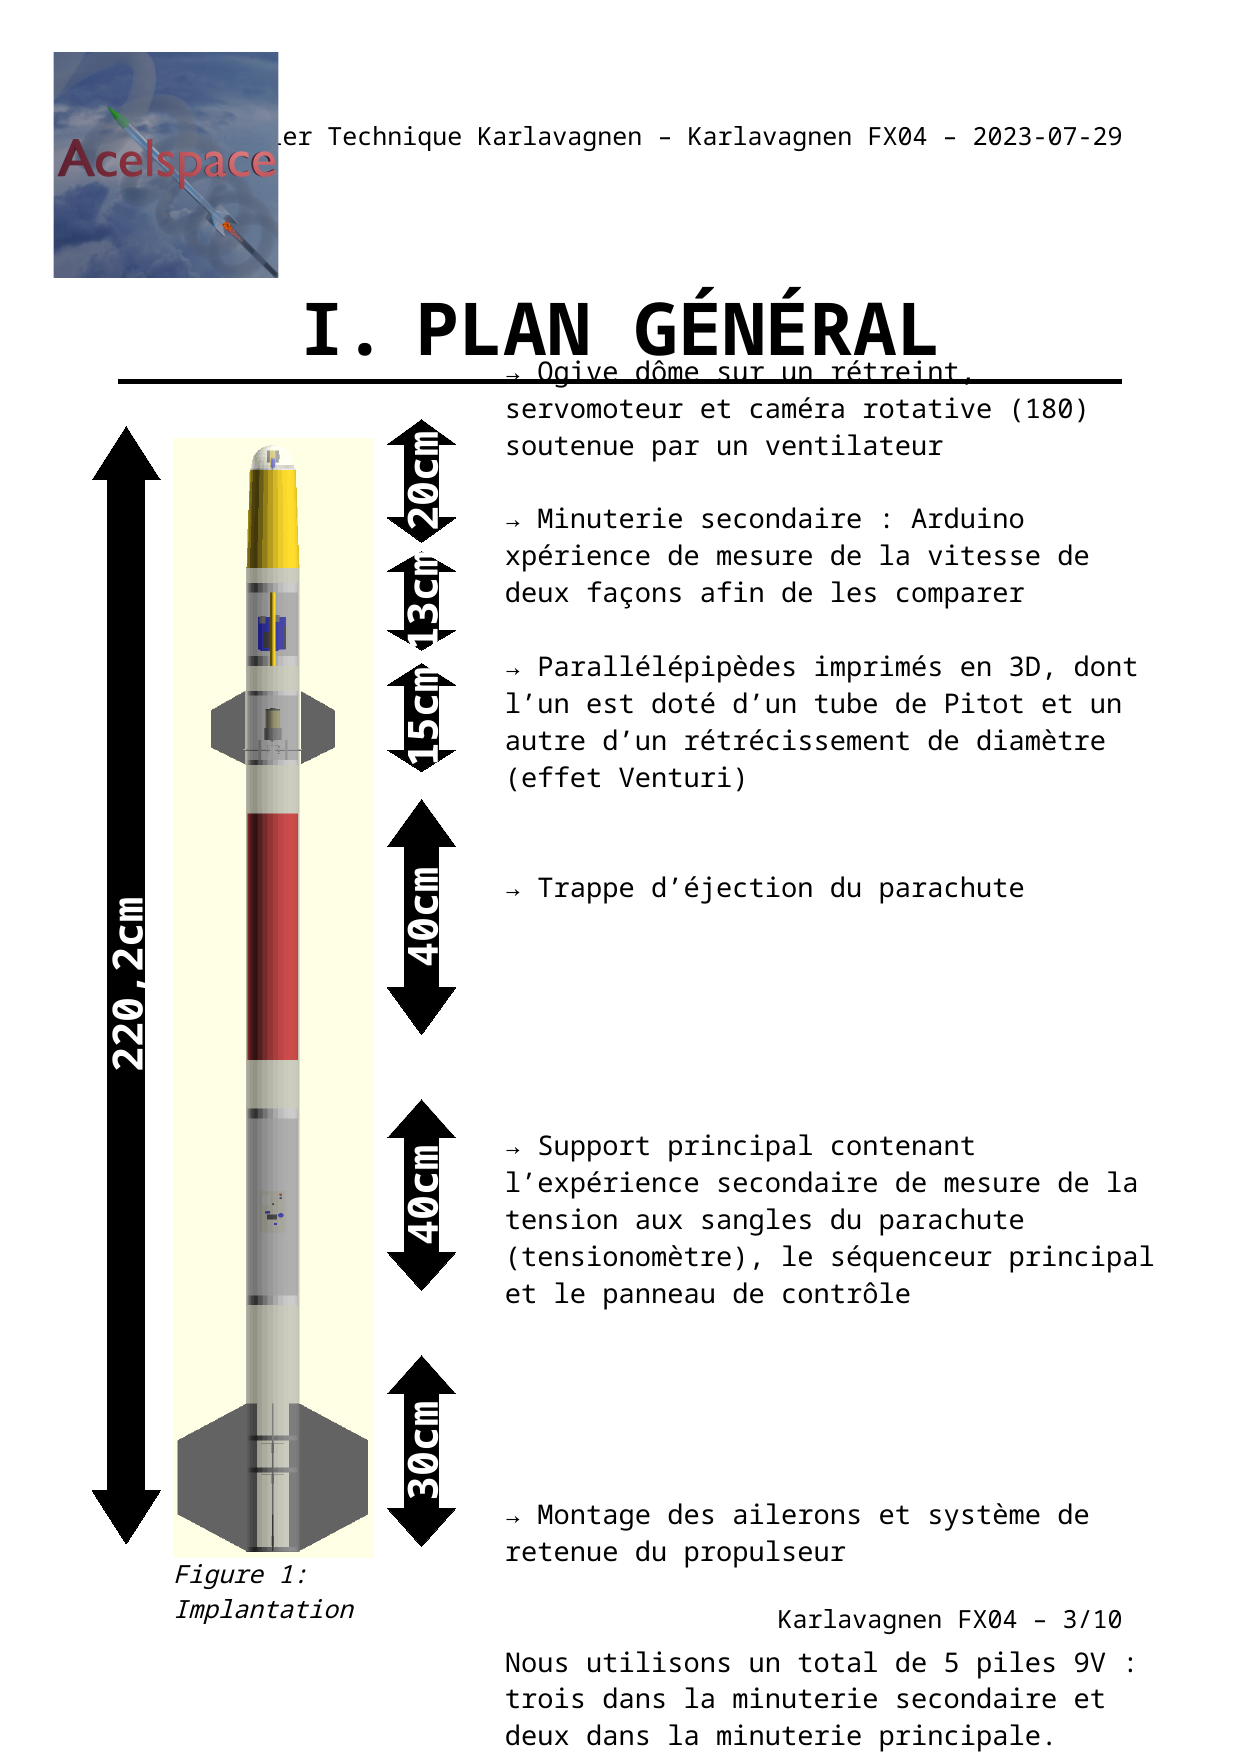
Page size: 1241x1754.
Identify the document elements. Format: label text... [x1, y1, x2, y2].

picture [53, 52, 279, 278]
text Figure 1: Implantation [173, 1558, 374, 1625]
picture [172, 438, 374, 1558]
subtitle Plan général [118, 207, 1122, 379]
